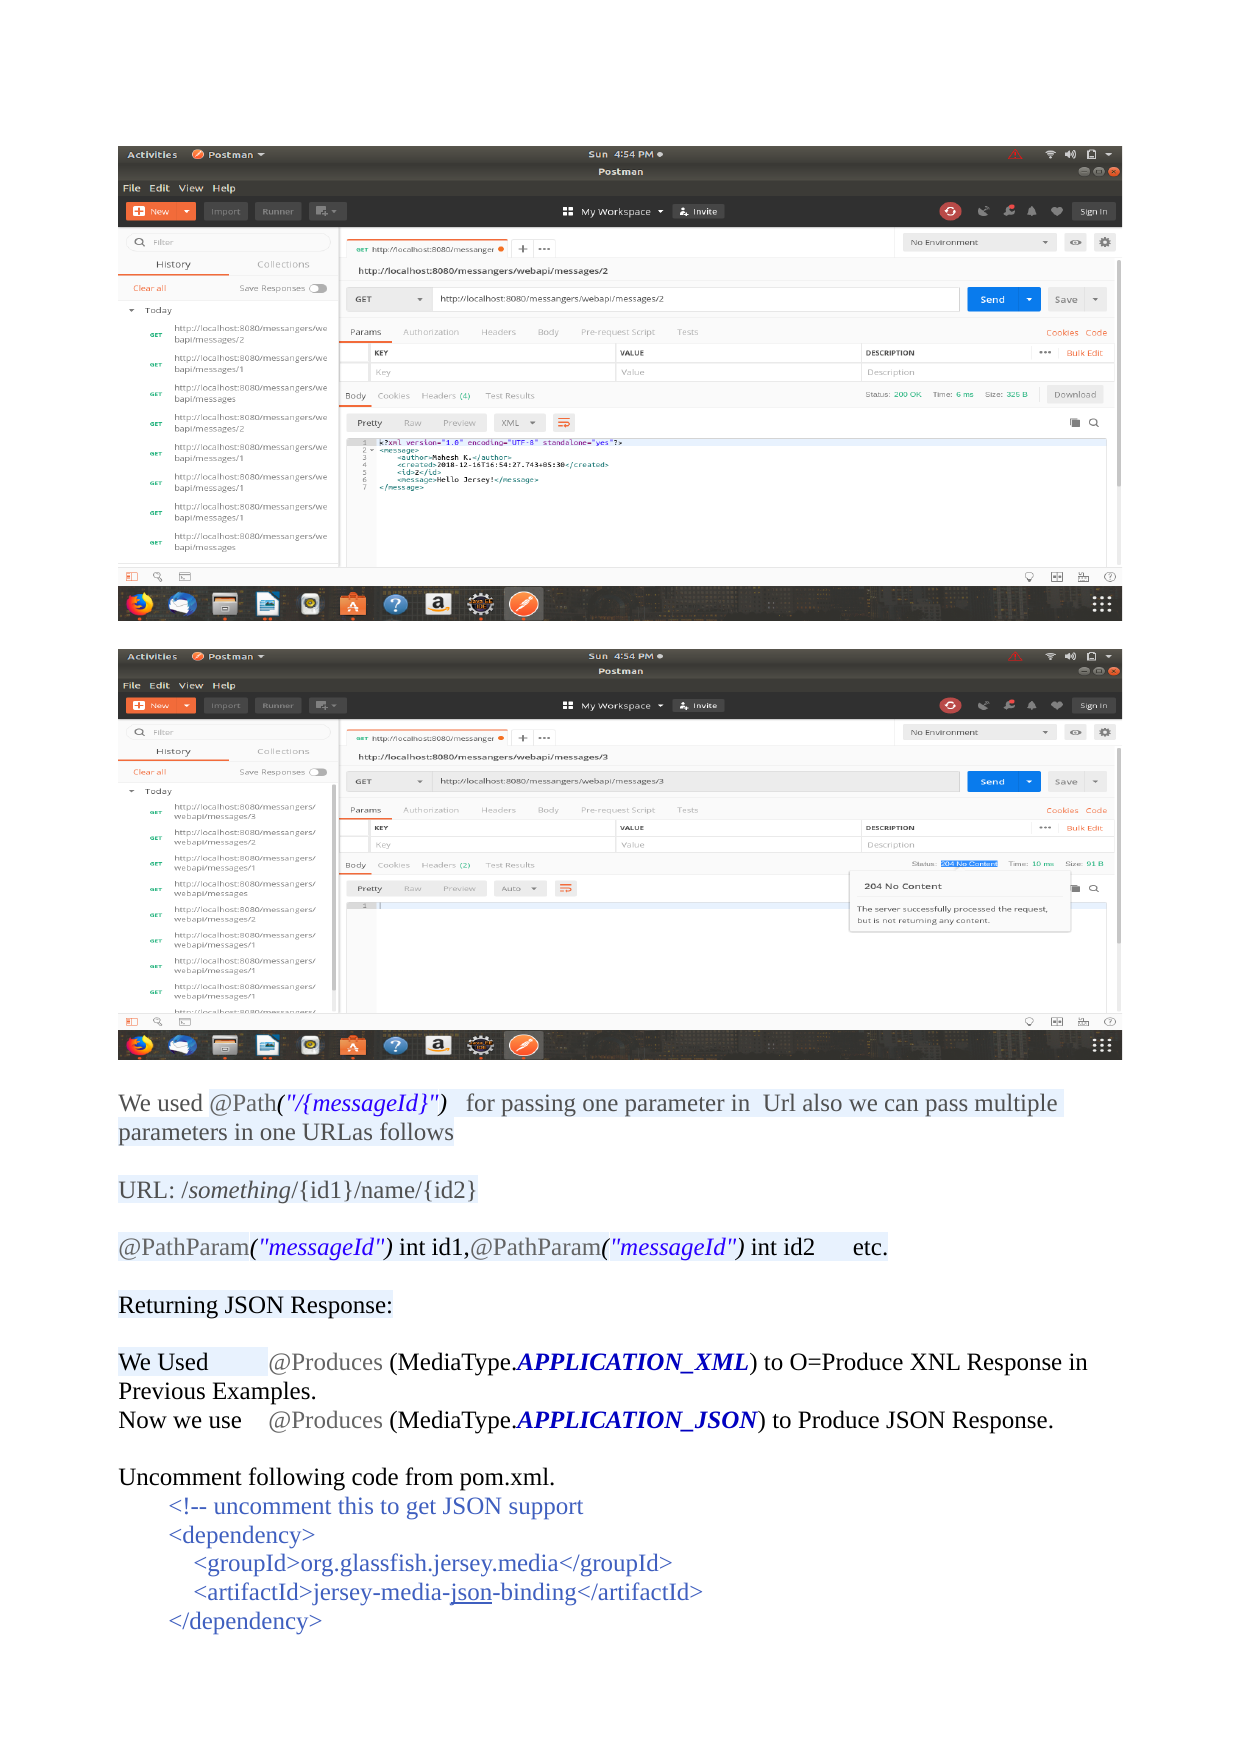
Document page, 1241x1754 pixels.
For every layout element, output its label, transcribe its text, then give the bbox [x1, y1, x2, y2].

text Uncomment following code from pom.xml. [118, 1462, 1122, 1491]
text We used @Path("/{messageId}") for passing one parameter in Url also we can pass multiple parameters in one URLas follows [118, 1088, 1122, 1146]
text <groupId>org.glassfish.jersey.media</groupId> [118, 1548, 1122, 1577]
picture [118, 146, 1123, 621]
text <artifactId>jersey-media-json-binding</artifactId> [118, 1577, 1122, 1606]
text Now we use @Produces (MediaType.APPLICATION_JSON) to Produce JSON Response. [118, 1405, 1122, 1433]
text <!-- uncomment this to get JSON support [118, 1491, 1122, 1520]
text @PathParam("messageId") int id1,@PathParam("messageId") int id2 etc. [118, 1232, 1122, 1261]
text Returning JSON Response: [118, 1290, 1122, 1318]
picture [118, 649, 1123, 1060]
text <dependency> [118, 1520, 1122, 1548]
text URL: /something/{id1}/name/{id2} [118, 1175, 1122, 1203]
text We Used @Produces (MediaType.APPLICATION_XML) to O=Produce XNL Response in Previous Examples. [118, 1347, 1122, 1405]
text </dependency> [118, 1606, 1122, 1635]
